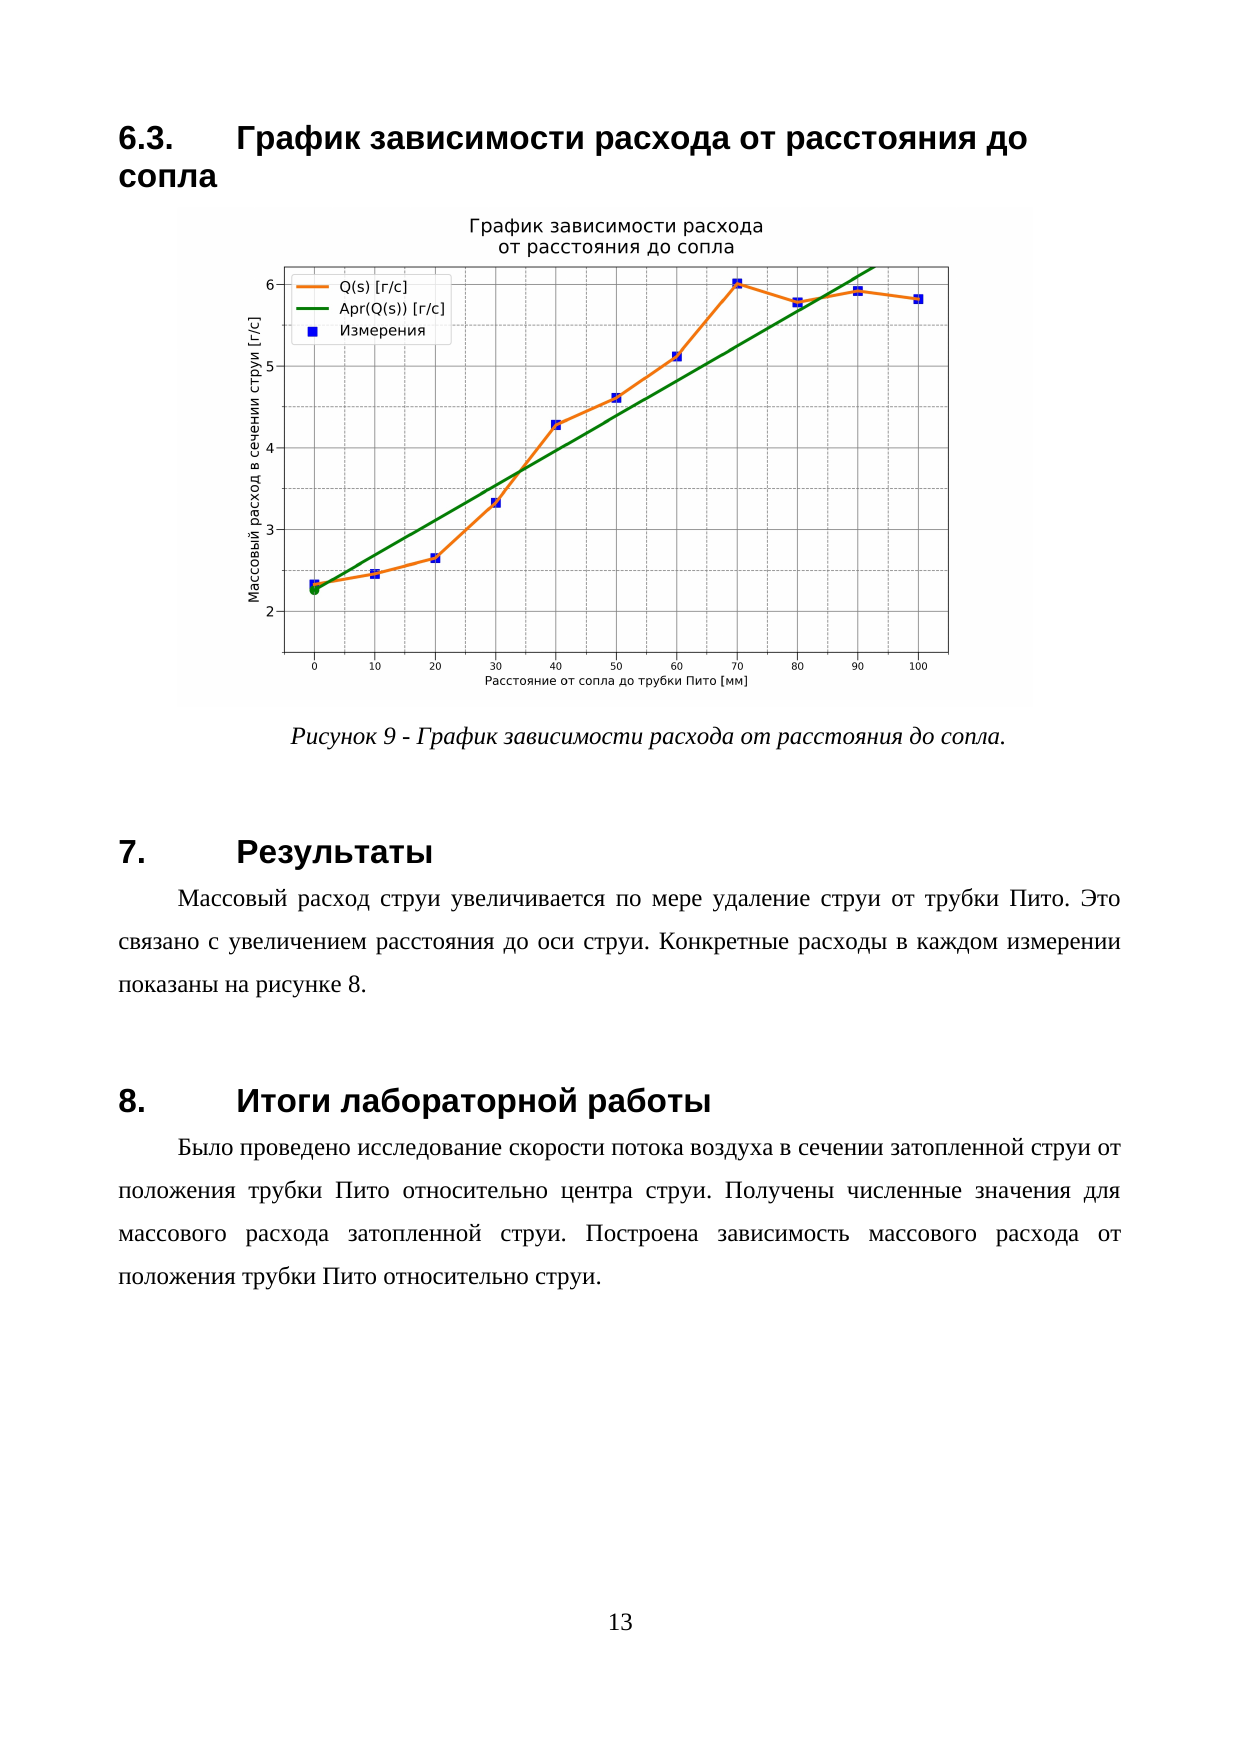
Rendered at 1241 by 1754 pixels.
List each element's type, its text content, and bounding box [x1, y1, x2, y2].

text Массовый расход струи увеличивается по мере удаление струи от трубки Пито. Это связано с увеличением расстояния до оси струи. Конкретные расходы в каждом измерении показаны на рисунке 8. [118, 883, 1122, 998]
text Рисунок 9 - График зависимости расхода от расстояния до сопла. [118, 721, 1122, 750]
subtitle График зависимости расхода от расстояния до сопла [118, 118, 1122, 195]
picture [177, 207, 1034, 707]
subtitle Результаты [118, 832, 1122, 871]
text Было проведено исследование скорости потока воздуха в сечении затопленной струи от положения трубки Пито относительно центра струи. Получены численные значения для массового расхода затопленной струи. Построена зависимость массового расхода от положения трубки Пито относительно струи. [118, 1132, 1122, 1290]
subtitle Итоги лабораторной работы [118, 1081, 1122, 1119]
